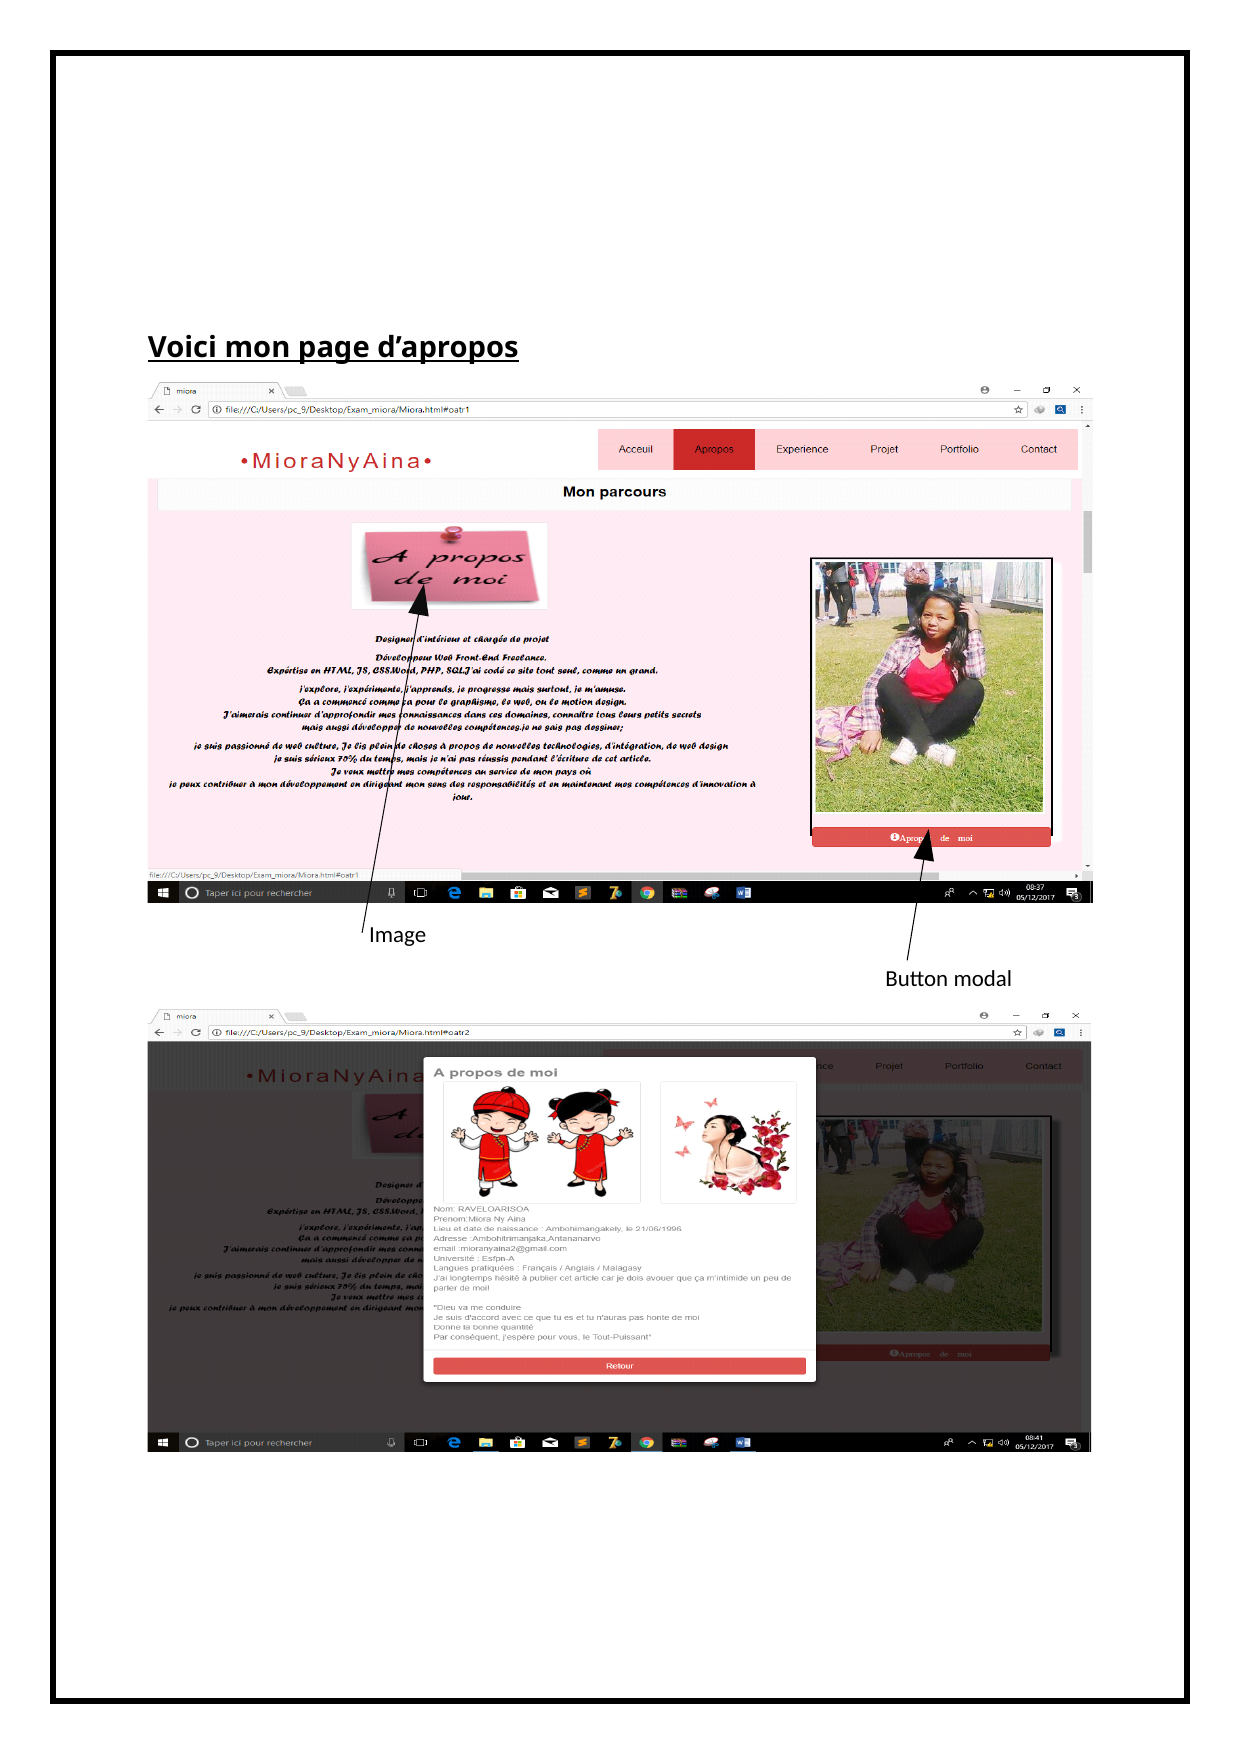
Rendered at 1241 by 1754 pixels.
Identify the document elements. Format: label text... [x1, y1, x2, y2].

text Voici mon page d’apropos [148, 326, 1093, 366]
text [910, 920, 1093, 948]
text Image [148, 920, 913, 948]
text Button modal [148, 964, 1093, 992]
